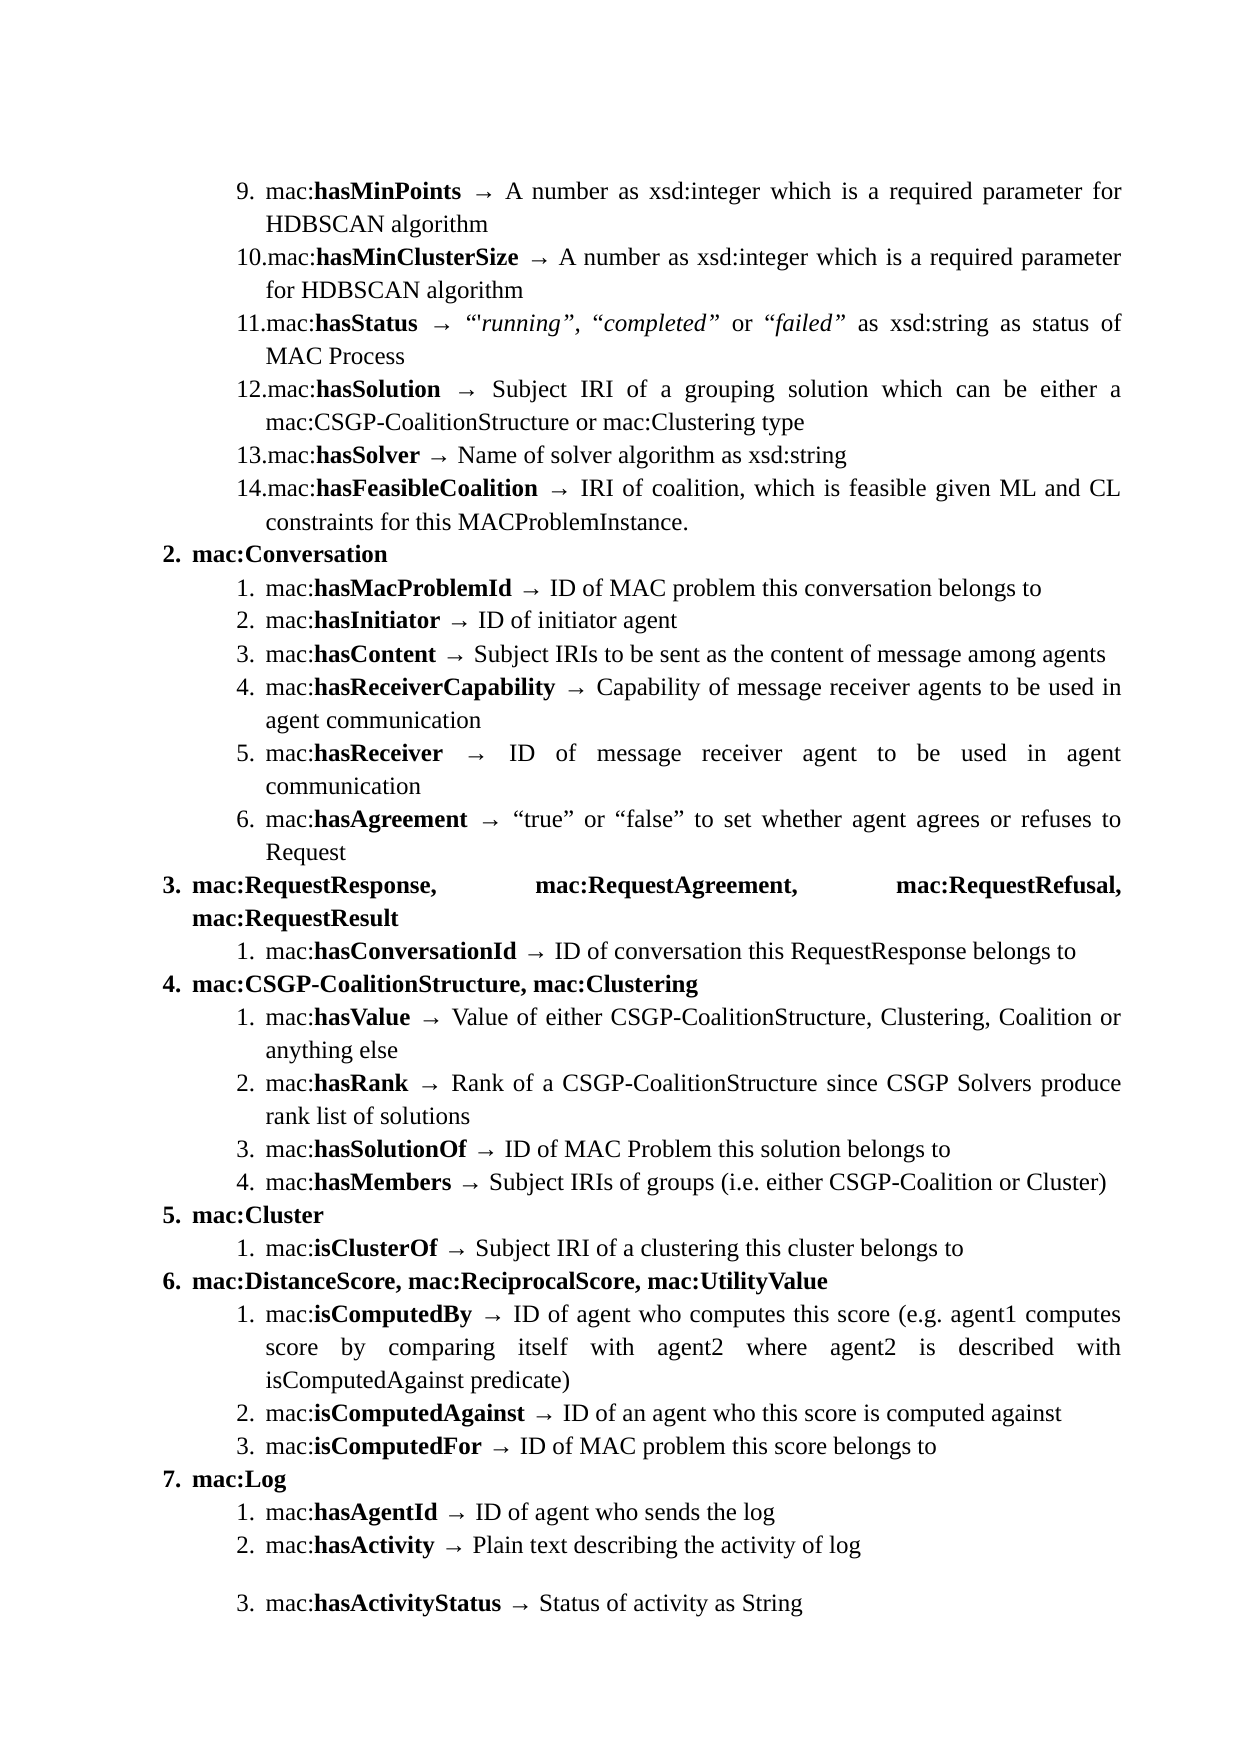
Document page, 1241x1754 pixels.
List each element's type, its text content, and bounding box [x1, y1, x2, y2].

list mac:Conversation [162, 539, 1122, 568]
list mac:CSGP-CoalitionStructure, mac:Clustering [162, 969, 1122, 998]
list mac:hasAgreement → “true” or “false” to set whether agent agrees or refuses to Request [236, 804, 1122, 866]
list mac:isClusterOf → Subject IRI of a clustering this cluster belongs to [236, 1233, 1122, 1262]
list mac:isComputedAgainst → ID of an agent who this score is computed against [236, 1398, 1122, 1427]
list mac:hasSolutionOf → ID of MAC Problem this solution belongs to [236, 1134, 1122, 1163]
list mac:hasMinClusterSize → A number as xsd:integer which is a required parameter for HDBSCAN algorithm [236, 242, 1122, 304]
list mac:hasConversationId → ID of conversation this RequestResponse belongs to [236, 936, 1122, 964]
list mac:Log [162, 1464, 1122, 1493]
list mac:hasRank → Rank of a CSGP-CoalitionStructure since CSGP Solvers produce rank list of solutions [236, 1068, 1122, 1130]
list mac:hasFeasibleCoalition → IRI of coalition, which is feasible given ML and CL constraints for this MACProblemInstance. [236, 473, 1122, 535]
list mac:Cluster [162, 1200, 1122, 1229]
list mac:hasMinPoints → A number as xsd:integer which is a required parameter for HDBSCAN algorithm [236, 176, 1122, 238]
list mac:hasStatus → “'running”, “completed” or “failed” as xsd:string as status of MAC Process [236, 308, 1122, 370]
list mac:hasActivity → Plain text describing the activity of log [236, 1530, 1122, 1559]
list mac:hasSolver → Name of solver algorithm as xsd:string [236, 441, 1122, 469]
list mac:hasContent → Subject IRIs to be sent as the content of message among agents [236, 639, 1122, 667]
list mac:hasValue → Value of either CSGP-CoalitionStructure, Clustering, Coalition or anything else [236, 1002, 1122, 1064]
list mac:DistanceScore, mac:ReciprocalScore, mac:UtilityValue [162, 1266, 1122, 1295]
list mac:hasInitiator → ID of initiator agent [236, 606, 1122, 634]
list mac:hasAgentId → ID of agent who sends the log [236, 1497, 1122, 1526]
list mac:isComputedBy → ID of agent who computes this score (e.g. agent1 computes score by comparing itself with agent2 where agent2 is described with isComputedAgainst predicate) [236, 1299, 1122, 1394]
list mac:hasActivityStatus → Status of activity as String [236, 1588, 1122, 1617]
list mac:hasReceiverCapability → Capability of message receiver agents to be used in agent communication [236, 672, 1122, 733]
list mac:hasMembers → Subject IRIs of groups (i.e. either CSGP-Coalition or Cluster) [236, 1167, 1122, 1196]
list mac:hasReceiver → ID of message receiver agent to be used in agent communication [236, 738, 1122, 799]
list mac:hasSolution → Subject IRI of a grouping solution which can be either a mac:CSGP-CoalitionStructure or mac:Clustering type [236, 374, 1122, 436]
list mac:RequestResponse, mac:RequestAgreement, mac:RequestRefusal, mac:RequestResult [162, 870, 1122, 932]
list mac:hasMacProblemId → ID of MAC problem this conversation belongs to [236, 573, 1122, 601]
list mac:isComputedFor → ID of MAC problem this score belongs to [236, 1431, 1122, 1460]
